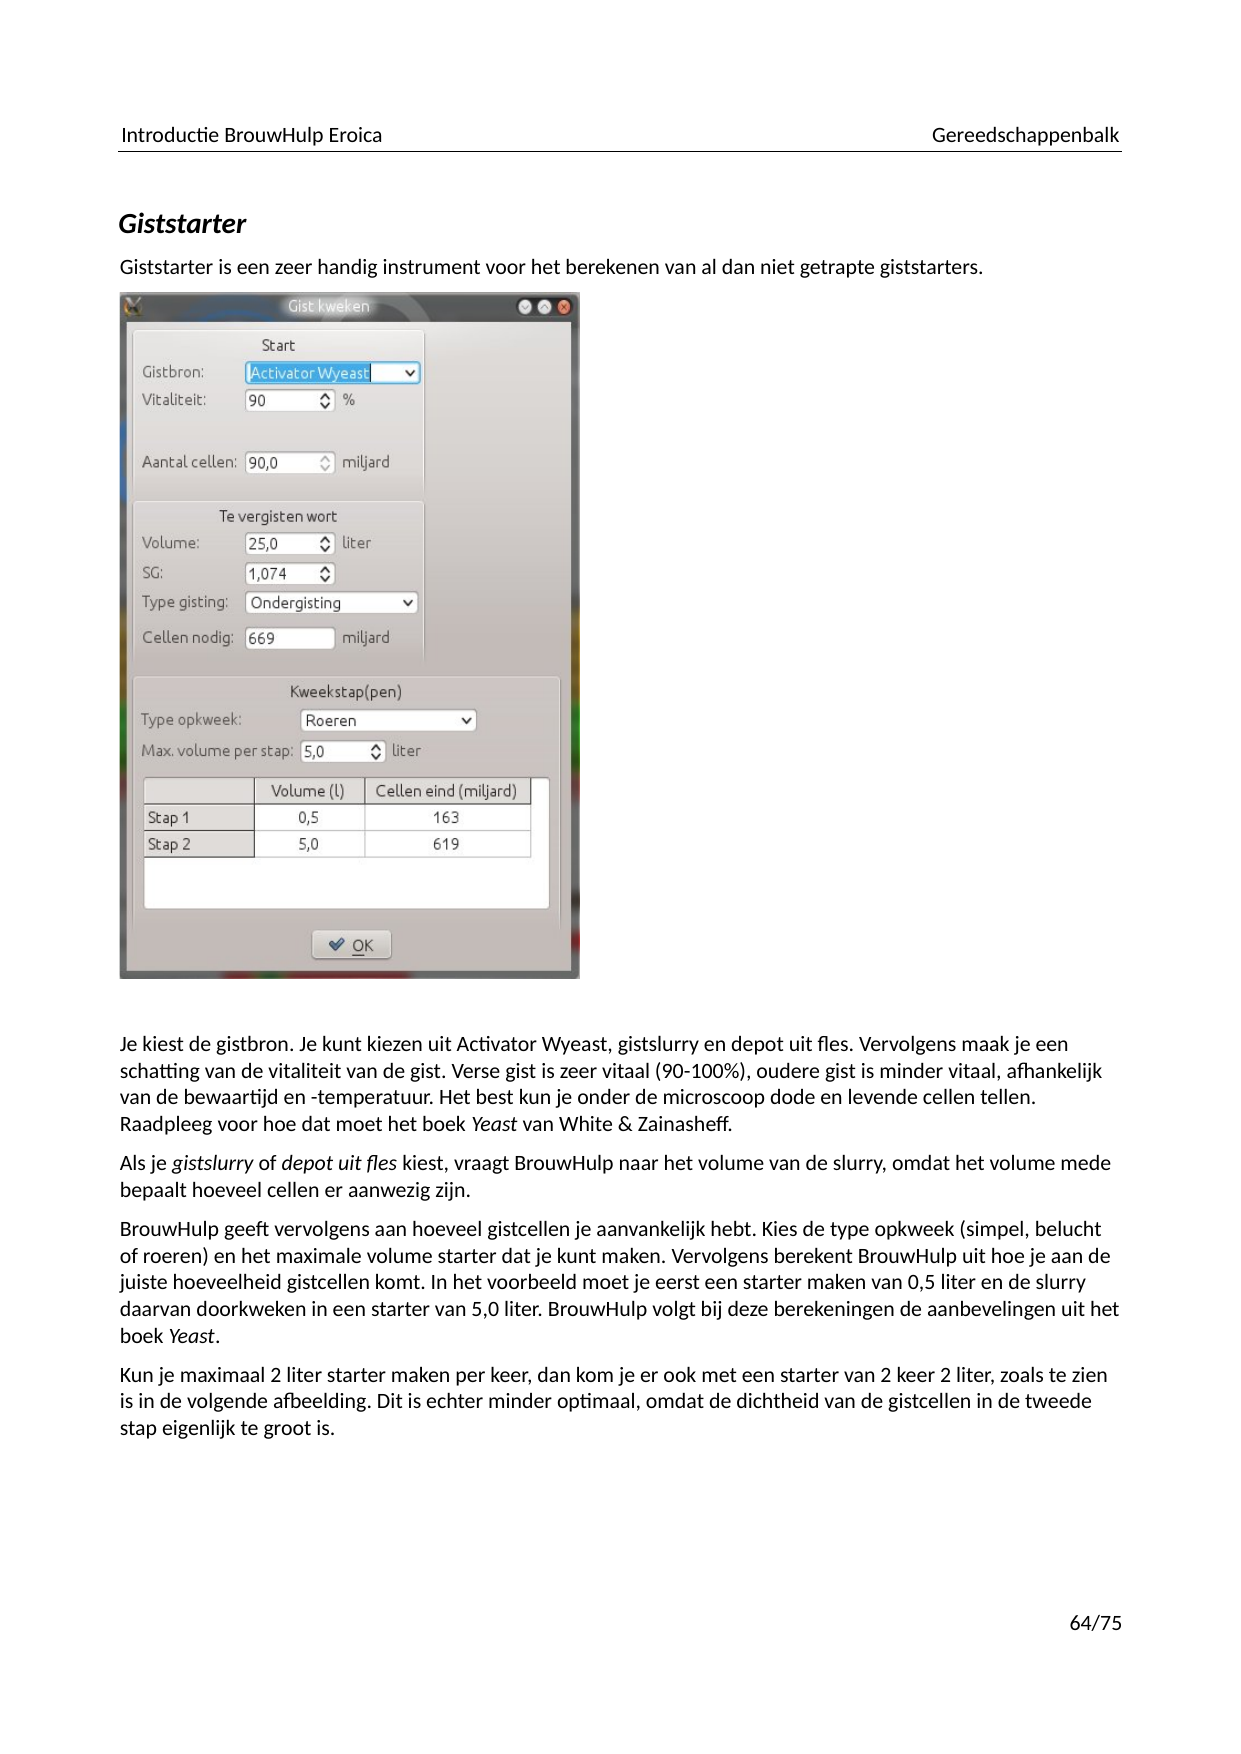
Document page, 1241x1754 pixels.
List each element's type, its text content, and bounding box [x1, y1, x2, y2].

text Kun je maximaal 2 liter starter maken per keer, dan kom je er ook met een starter van 2 keer 2 liter, zoals te zien is in de volgende afbeelding. Dit is echter minder optimaal, omdat de dichtheid van de gistcellen in de tweede stap eigenlijk te groot is. [119, 1361, 1122, 1441]
text Giststarter is een zeer handig instrument voor het berekenen van al dan niet getrapte giststarters. [119, 253, 1122, 280]
text Je kiest de gistbron. Je kunt kiezen uit Activator Wyeast, gistslurry en depot uit fles. Vervolgens maak je een schatting van de vitaliteit van de gist. Verse gist is zeer vitaal (90-100%), oudere gist is minder vitaal, afhankelijk van de bewaartijd en -temperatuur. Het best kun je onder de microscoop dode en levende cellen tellen. Raadpleeg voor hoe dat moet het boek Yeast van White & Zainasheff. [119, 1030, 1122, 1137]
subtitle Giststarter [118, 205, 1122, 241]
text Als je gistslurry of depot uit fles kiest, vraagt BrouwHulp naar het volume van de slurry, omdat het volume mede bepaalt hoeveel cellen er aanwezig zijn. [119, 1149, 1122, 1203]
picture [119, 292, 580, 979]
text BrouwHulp geeft vervolgens aan hoeveel gistcellen je aanvankelijk hebt. Kies de type opkweek (simpel, belucht of roeren) en het maximale volume starter dat je kunt maken. Vervolgens berekent BrouwHulp uit hoe je aan de juiste hoeveelheid gistcellen komt. In het voorbeeld moet je eerst een starter maken van 0,5 liter en de slurry daarvan doorkweken in een starter van 5,0 liter. BrouwHulp volgt bij deze berekeningen de aanbevelingen uit het boek Yeast. [119, 1215, 1122, 1348]
